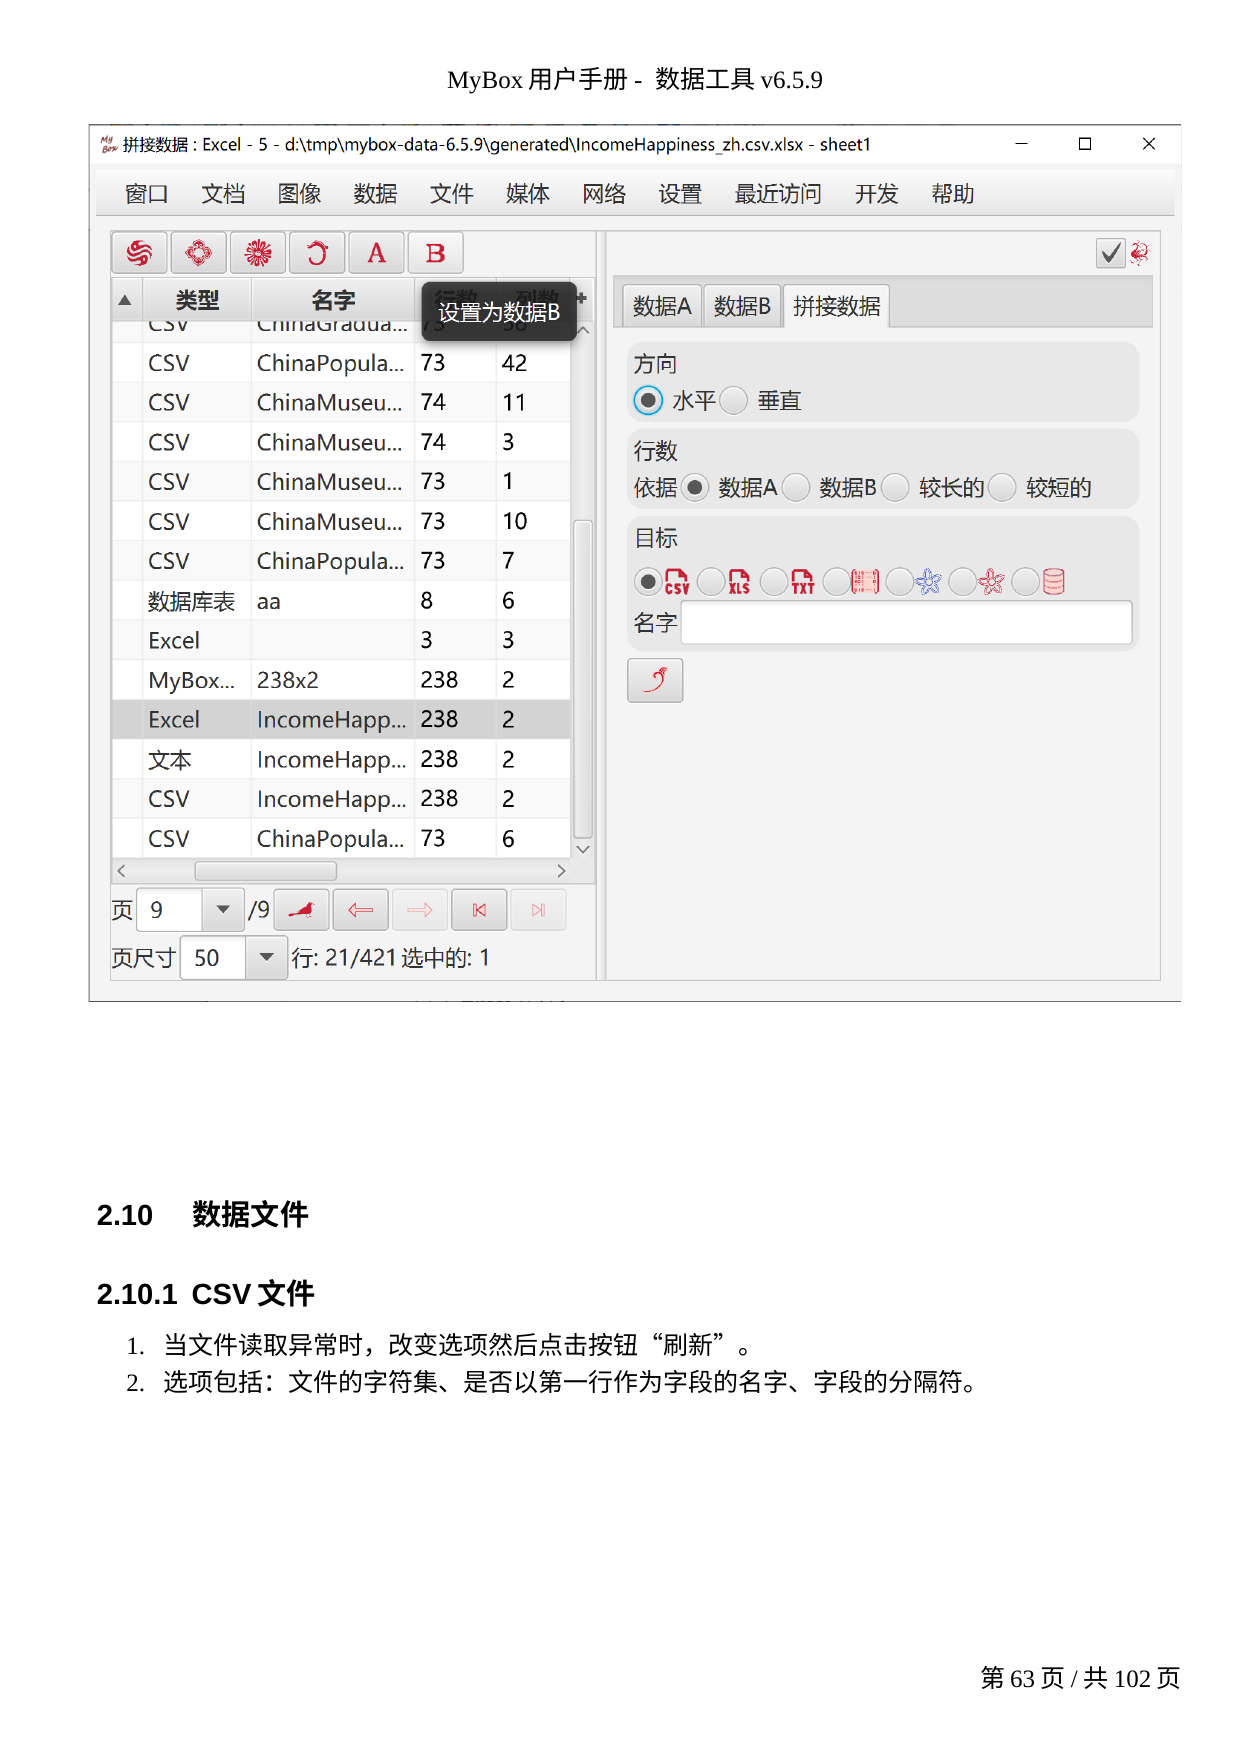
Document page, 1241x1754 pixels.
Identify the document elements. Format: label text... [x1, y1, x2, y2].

list 选项包括：文件的字符集、是否以第一行作为字段的名字、字段的分隔符。 [126, 1362, 1181, 1398]
picture [88, 124, 1182, 1002]
list 当文件读取异常时，改变选项然后点击按钮“刷新”。 [126, 1326, 1181, 1362]
subtitle CSV文件 [88, 1271, 1181, 1313]
subtitle 数据文件 [88, 1191, 1181, 1233]
